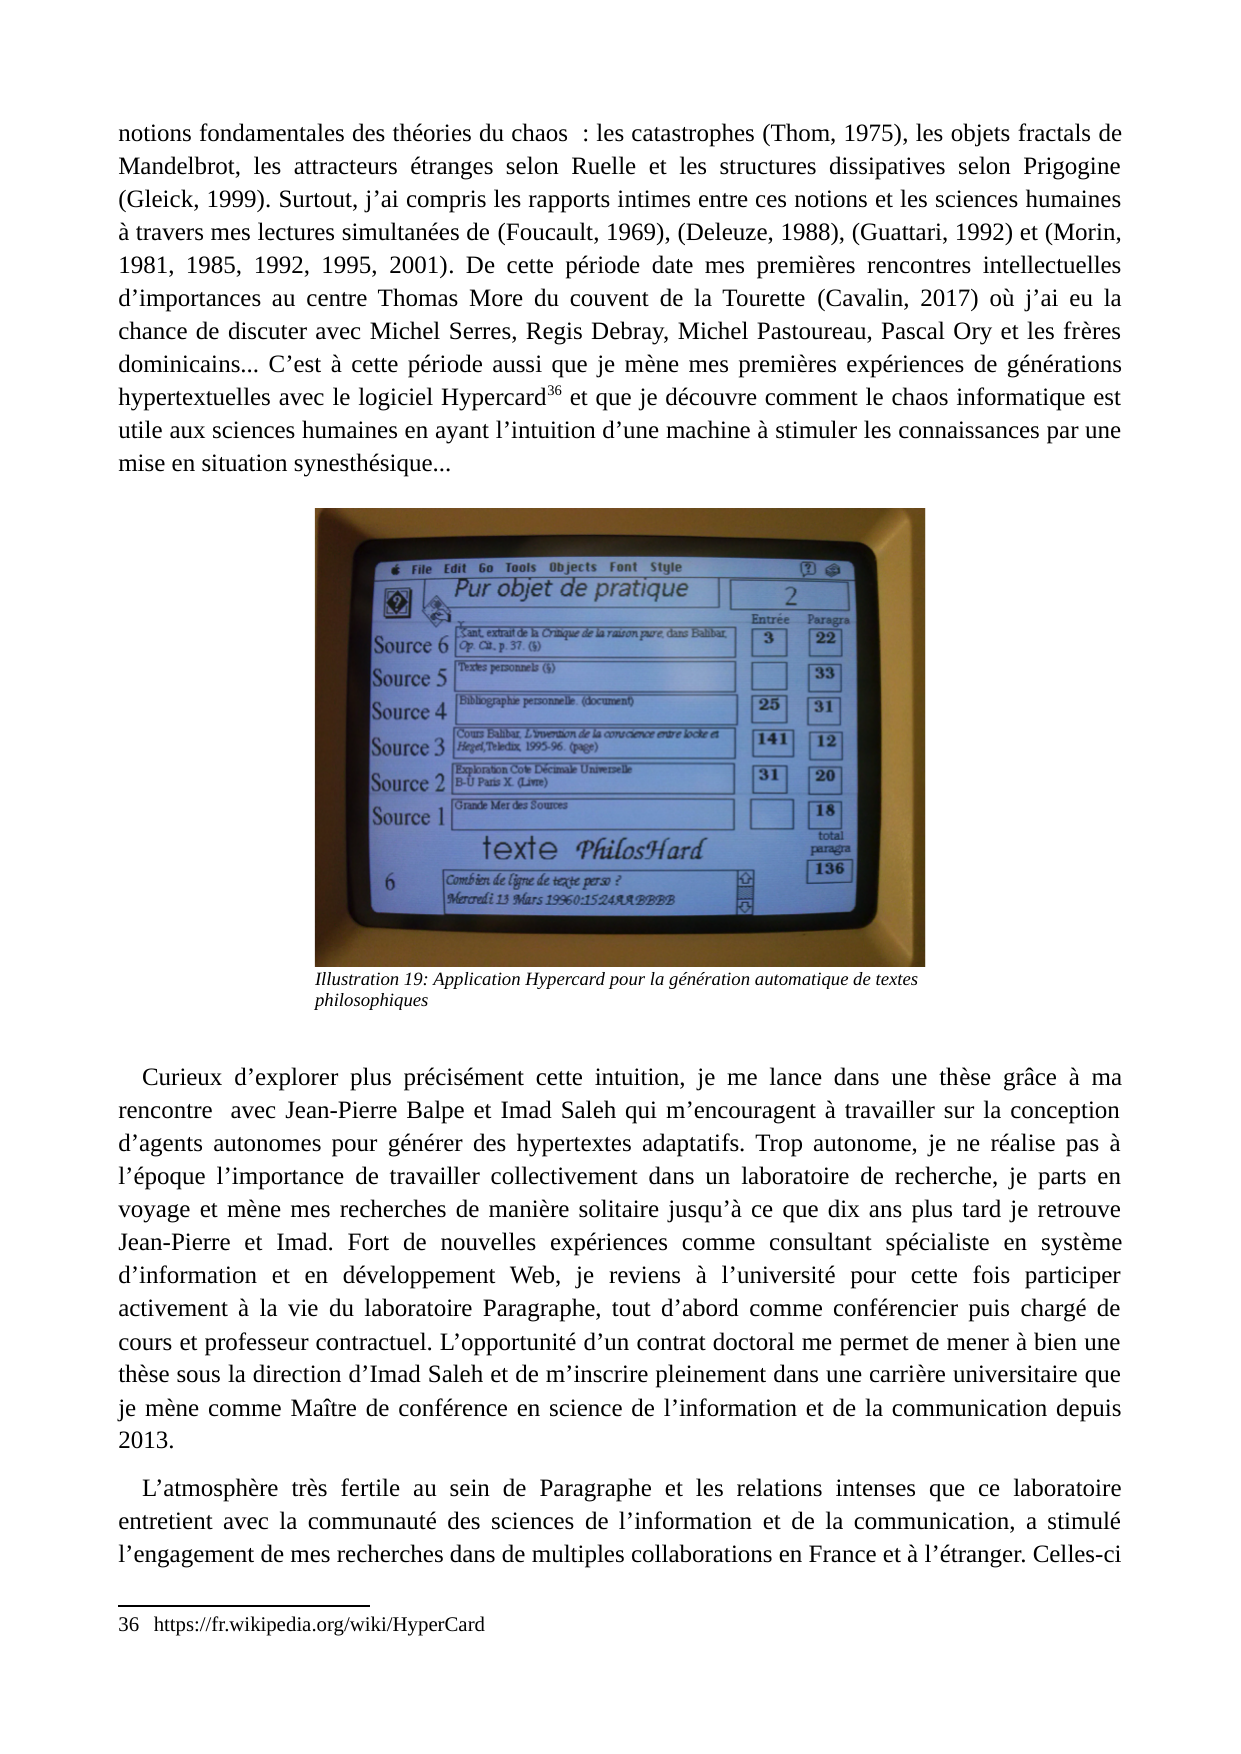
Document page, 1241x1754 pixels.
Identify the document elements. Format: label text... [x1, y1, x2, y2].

text Illustration 19: Application Hypercard pour la génération automatique de textes philosophiques [315, 968, 926, 1011]
text Curieux d’explorer plus précisément cette intuition, je me lance dans une thèse grâce à ma rencontre avec Jean-Pierre Balpe et Imad Saleh qui m’encouragent à travailler sur la conception d’agents autonomes pour générer des hypertextes adaptatifs. Trop autonome, je ne réalise pas à l’époque l’importance de travailler collectivement dans un laboratoire de recherche, je parts en voyage et mène mes recherches de manière solitaire jusqu’à ce que dix ans plus tard je retrouve Jean-Pierre et Imad. Fort de nouvelles expériences comme consultant spécialiste en système d’information et en développement Web, je reviens à l’université pour cette fois participer activement à la vie du laboratoire Paragraphe, tout d’abord comme conférencier puis chargé de cours et professeur contractuel. L’opportunité d’un contrat doctoral me permet de mener à bien une thèse sous la direction d’Imad Saleh et de m’inscrire pleinement dans une carrière universitaire que je mène comme Maître de conférence en science de l’information et de la communication depuis 2013. [118, 1062, 1122, 1454]
text https://fr.wikipedia.org/wiki/HyperCard [118, 1612, 1122, 1636]
picture [314, 508, 926, 968]
text notions fondamentales des théories du chaos : les catastrophes (Thom, 1975), les objets fractals de Mandelbrot, les attracteurs étranges selon Ruelle et les structures dissipatives selon Prigogine (Gleick, 1999). Surtout, j’ai compris les rapports intimes entre ces notions et les sciences humaines à travers mes lectures simultanées de (Foucault, 1969), (Deleuze, 1988), (Guattari, 1992) et (Morin, 1981, 1985, 1992, 1995, 2001). De cette période date mes premières rencontres intellectuelles d’importances au centre Thomas More du couvent de la Tourette (Cavalin, 2017) où j’ai eu la chance de discuter avec Michel Serres, Regis Debray, Michel Pastoureau, Pascal Ory et les frères dominicains... C’est à cette période aussi que je mène mes premières expériences de générations hypertextuelles avec le logiciel Hypercard et que je découvre comment le chaos informatique est utile aux sciences humaines en ayant l’intuition d’une machine à stimuler les connaissances par une mise en situation synesthésique... [118, 118, 1122, 477]
text L’atmosphère très fertile au sein de Paragraphe et les relations intenses que ce laboratoire entretient avec la communauté des sciences de l’information et de la communication, a stimulé l’engagement de mes recherches dans de multiples collaborations en France et à l’étranger. Celles-ci [118, 1473, 1122, 1568]
